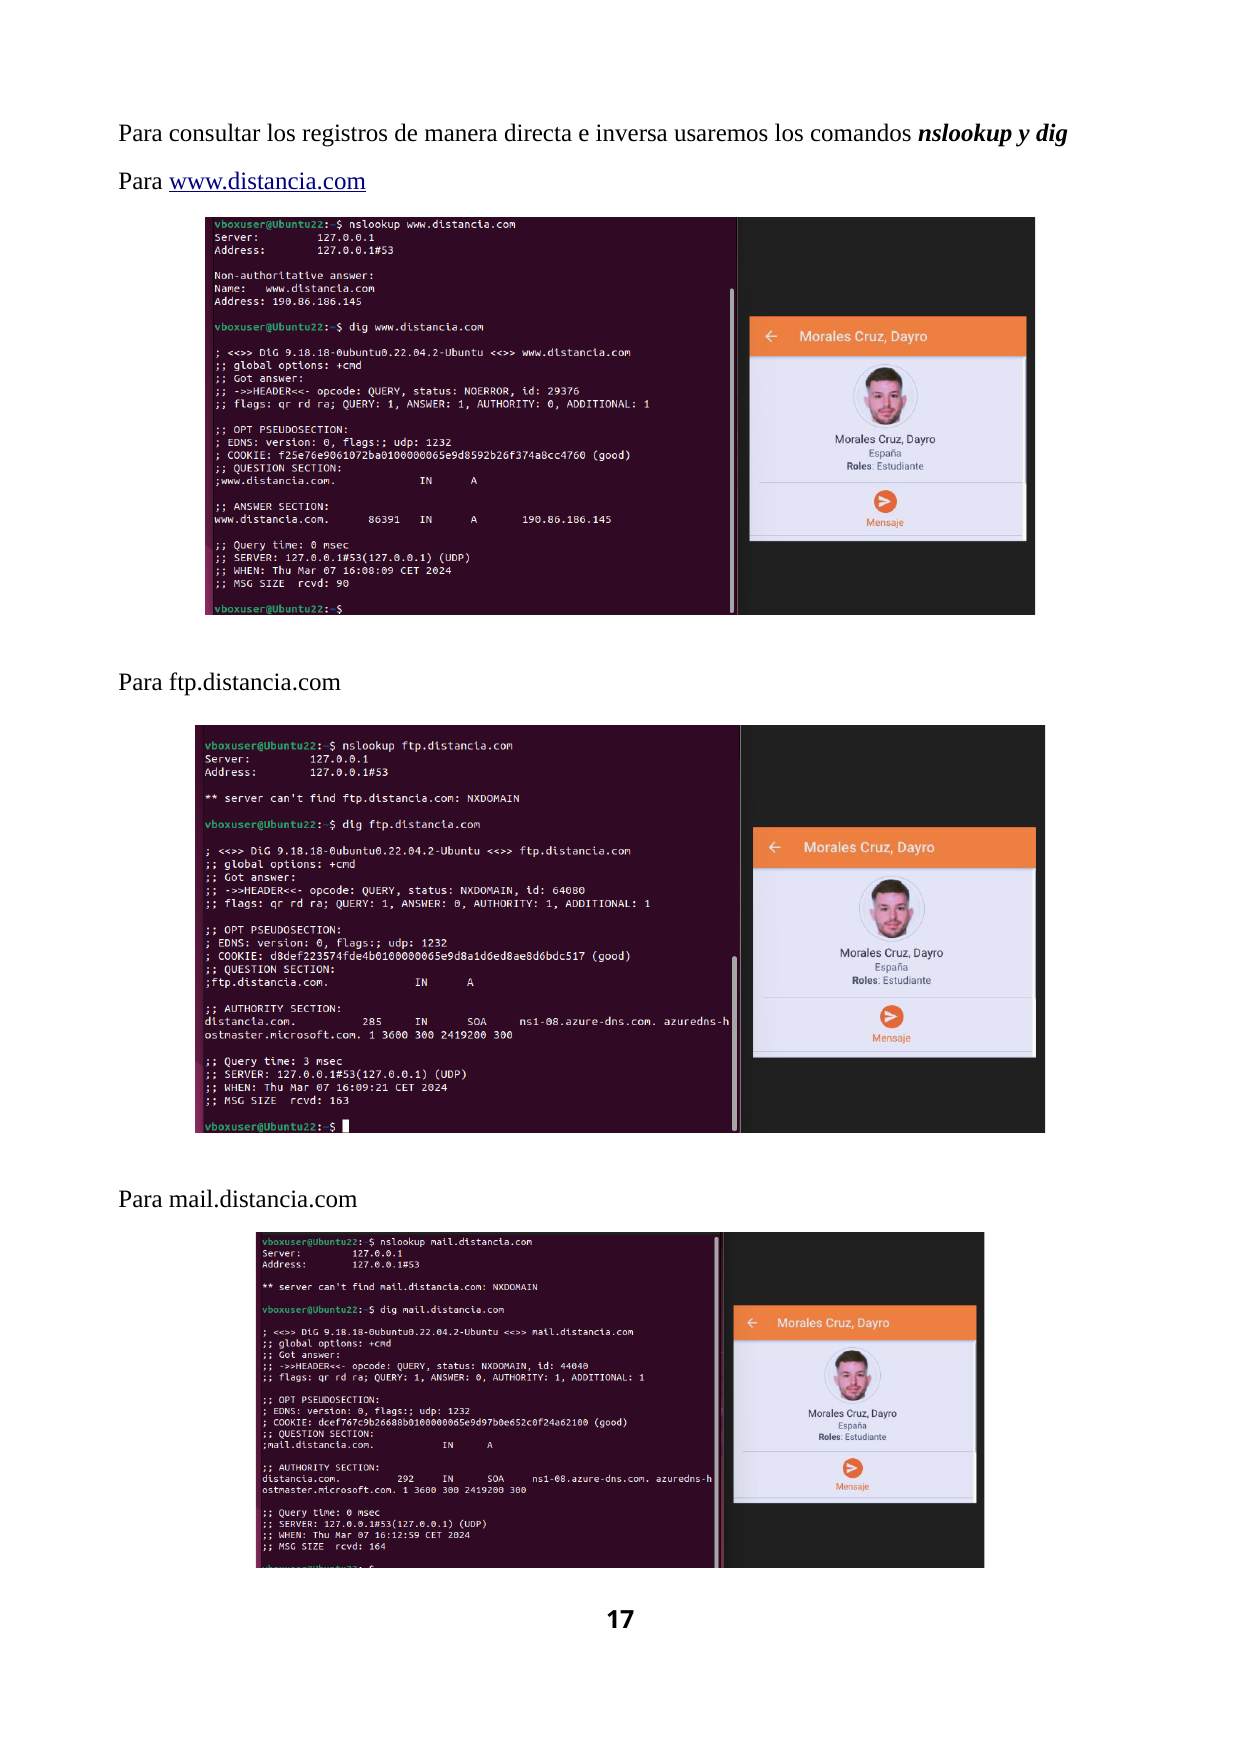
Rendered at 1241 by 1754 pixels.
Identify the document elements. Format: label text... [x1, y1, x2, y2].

text Para ftp.distancia.com [118, 667, 1122, 696]
text Para consultar los registros de manera directa e inversa usaremos los comandos nslookup y dig [118, 118, 1122, 147]
picture [205, 217, 1035, 615]
text Para www.distancia.com [118, 166, 1122, 194]
picture [195, 725, 1046, 1133]
picture [255, 1232, 985, 1568]
text Para mail.distancia.com [118, 1184, 1122, 1213]
